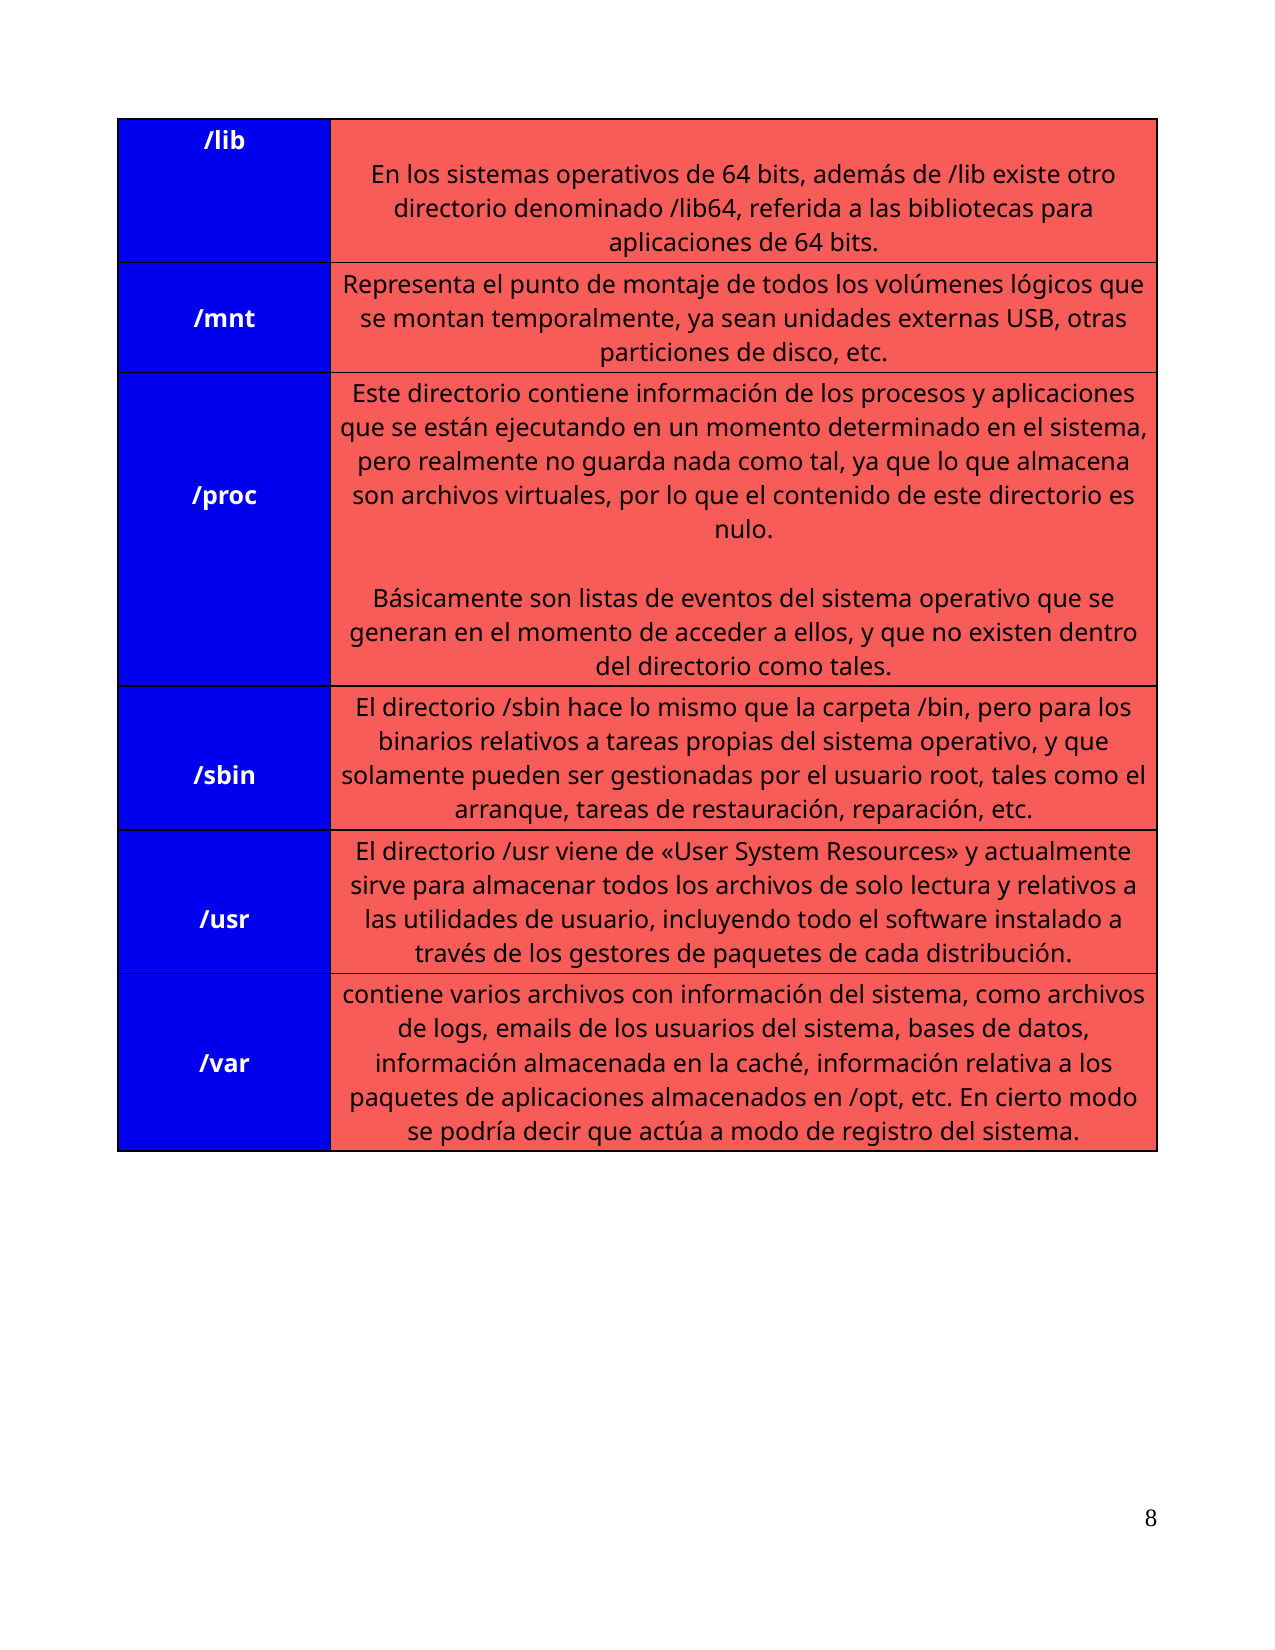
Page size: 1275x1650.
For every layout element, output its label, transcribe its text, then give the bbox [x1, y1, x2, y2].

table_cell El directorio /sbin hace lo mismo que la carpeta /bin, pero para los binarios relativos a tareas propias del sistema operativo, y que solamente pueden ser gestionadas por el usuario root, tales como el arranque, tareas de restauración, reparación, etc. [331, 687, 1156, 829]
table_cell /var [119, 974, 330, 1150]
table_cell /lib [119, 120, 330, 262]
table_cell Representa el punto de montaje de todos los volúmenes lógicos que se montan temporalmente, ya sean unidades externas USB, otras particiones de disco, etc. [331, 263, 1156, 371]
table_cell El directorio /usr viene de «User System Resources» y actualmente sirve para almacenar todos los archivos de solo lectura y relativos a las utilidades de usuario, incluyendo todo el software instalado a través de los gestores de paquetes de cada distribución. [331, 831, 1156, 973]
table_cell contiene varios archivos con información del sistema, como archivos de logs, emails de los usuarios del sistema, bases de datos, información almacenada en la caché, información relativa a los paquetes de aplicaciones almacenados en /opt, etc. En cierto modo se podría decir que actúa a modo de registro del sistema. [331, 974, 1156, 1150]
table_cell /mnt [119, 263, 330, 371]
table_cell /usr [119, 831, 330, 973]
table_cell /proc [119, 373, 330, 685]
table_cell /sbin [119, 687, 330, 829]
table_cell En los sistemas operativos de 64 bits, además de /lib existe otro directorio denominado /lib64, referida a las bibliotecas para aplicaciones de 64 bits. [331, 120, 1156, 262]
table_cell Este directorio contiene información de los procesos y aplicaciones que se están ejecutando en un momento determinado en el sistema, pero realmente no guarda nada como tal, ya que lo que almacena son archivos virtuales, por lo que el contenido de este directorio es nulo. Básicamente son listas de eventos del sistema operativo que se generan en el momento de acceder a ellos, y que no existen dentro del directorio como tales. [331, 373, 1156, 685]
